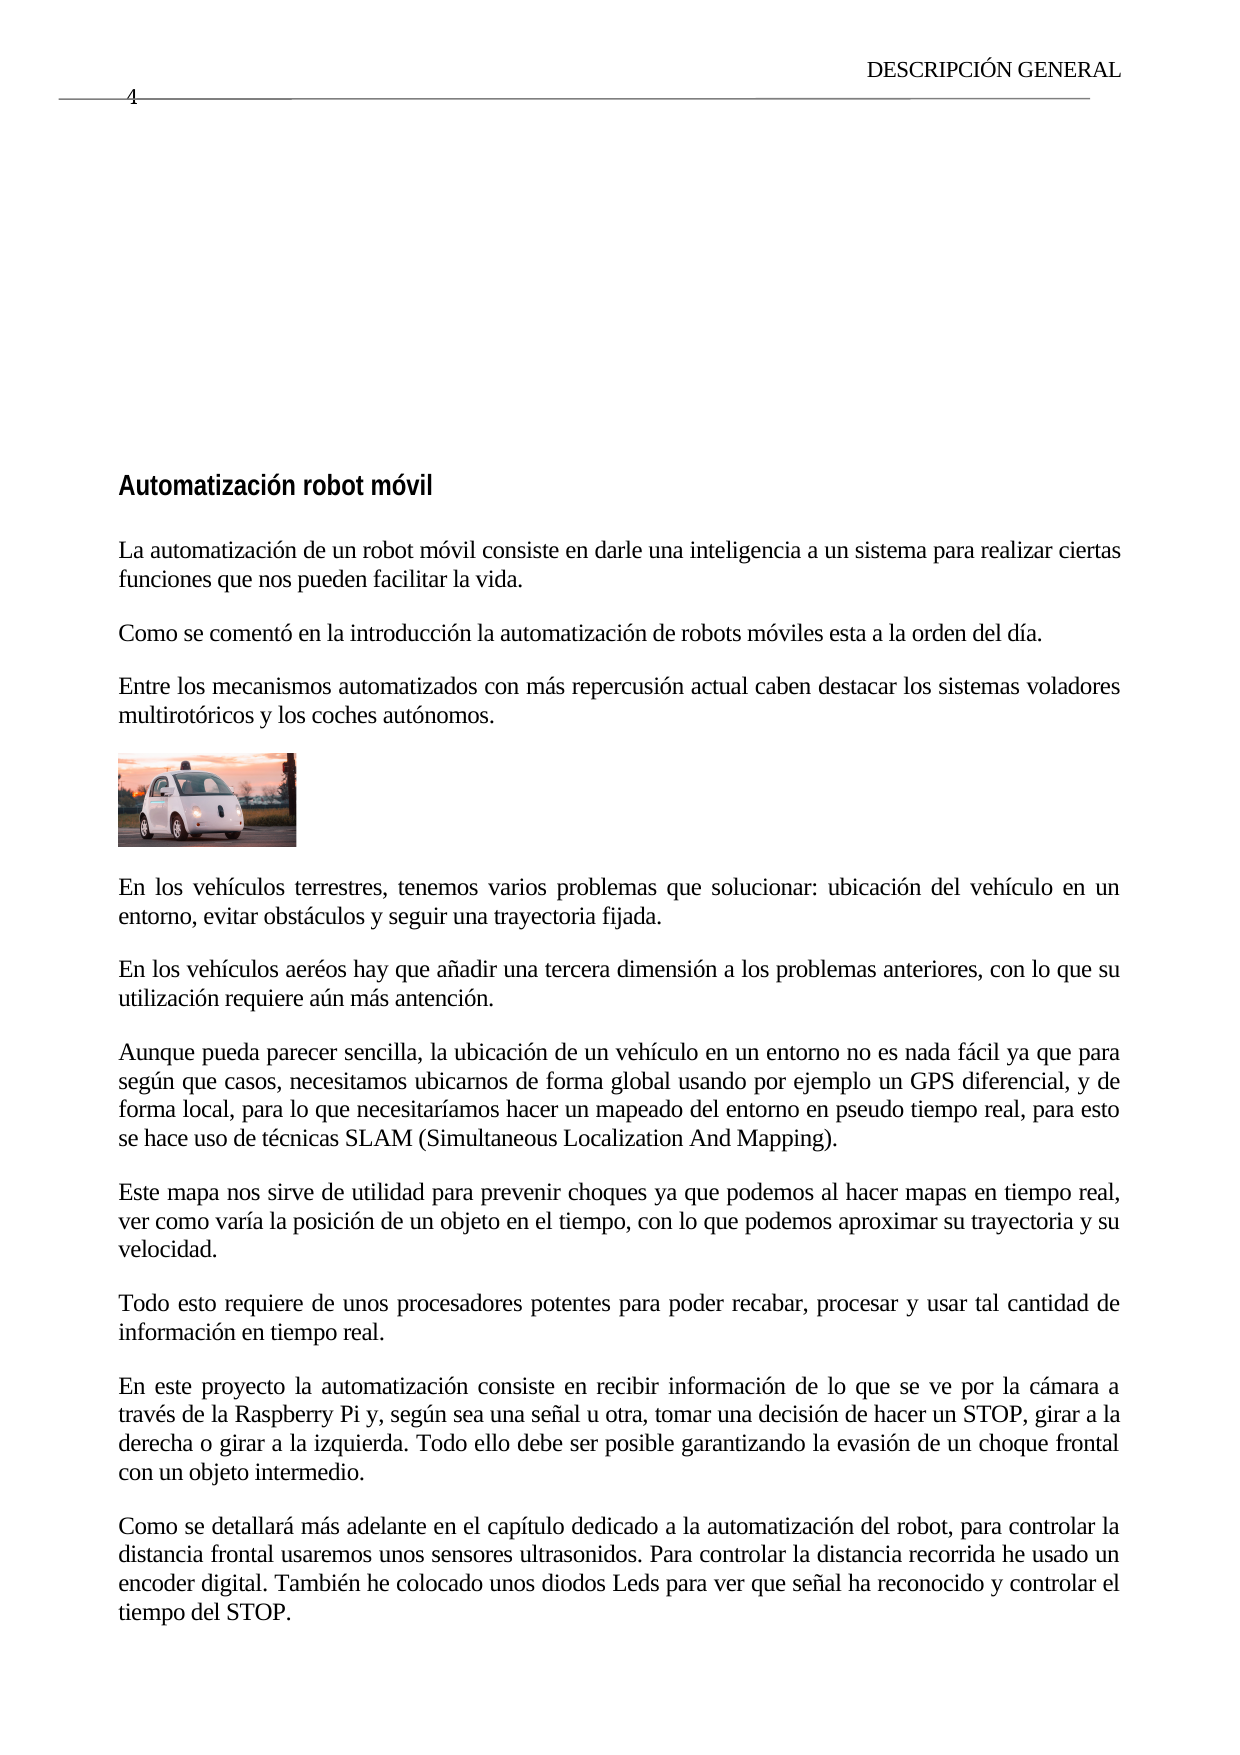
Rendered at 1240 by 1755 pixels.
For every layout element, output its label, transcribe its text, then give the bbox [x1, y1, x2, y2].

text Este mapa nos sirve de utilidad para prevenir choques ya que podemos al hacer mapas en tiempo real, ver como varía la posición de un objeto en el tiempo, con lo que podemos aproximar su trayectoria y su velocidad. [118, 1177, 1121, 1263]
text Como se comentó en la introducción la automatización de robots móviles esta a la orden del día. [118, 618, 1121, 646]
text En este proyecto la automatización consiste en recibir información de lo que se ve por la cámara a través de la Raspberry Pi y, según sea una señal u otra, tomar una decisión de hacer un STOP, girar a la derecha o girar a la izquierda. Todo ello debe ser posible garantizando la evasión de un choque frontal con un objeto intermedio. [118, 1371, 1121, 1486]
text En los vehículos terrestres, tenemos varios problemas que solucionar: ubicación del vehículo en un entorno, evitar obstáculos y seguir una trayectoria fijada. [118, 872, 1121, 929]
text En los vehículos aeréos hay que añadir una tercera dimensión a los problemas anteriores, con lo que su utilización requiere aún más antención. [118, 954, 1121, 1012]
text Aunque pueda parecer sencilla, la ubicación de un vehículo en un entorno no es nada fácil ya que para según que casos, necesitamos ubicarnos de forma global usando por ejemplo un GPS diferencial, y de forma local, para lo que necesitaríamos hacer un mapeado del entorno en pseudo tiempo real, para esto se hace uso de técnicas SLAM (Simultaneous Localization And Mapping). [118, 1037, 1121, 1152]
text Como se detallará más adelante en el capítulo dedicado a la automatización del robot, para controlar la distancia frontal usaremos unos sensores ultrasonidos. Para controlar la distancia recorrida he usado un encoder digital. También he colocado unos diodos Leds para ver que señal ha reconocido y controlar el tiempo del STOP. [118, 1511, 1121, 1626]
text La automatización de un robot móvil consiste en darle una inteligencia a un sistema para realizar ciertas funciones que nos pueden facilitar la vida. [118, 535, 1121, 593]
text Todo esto requiere de unos procesadores potentes para poder recabar, procesar y usar tal cantidad de información en tiempo real. [118, 1288, 1121, 1346]
text Entre los mecanismos automatizados con más repercusión actual caben destacar los sistemas voladores multirotóricos y los coches autónomos. [118, 671, 1121, 729]
subtitle Automatización robot móvil [118, 468, 1121, 502]
